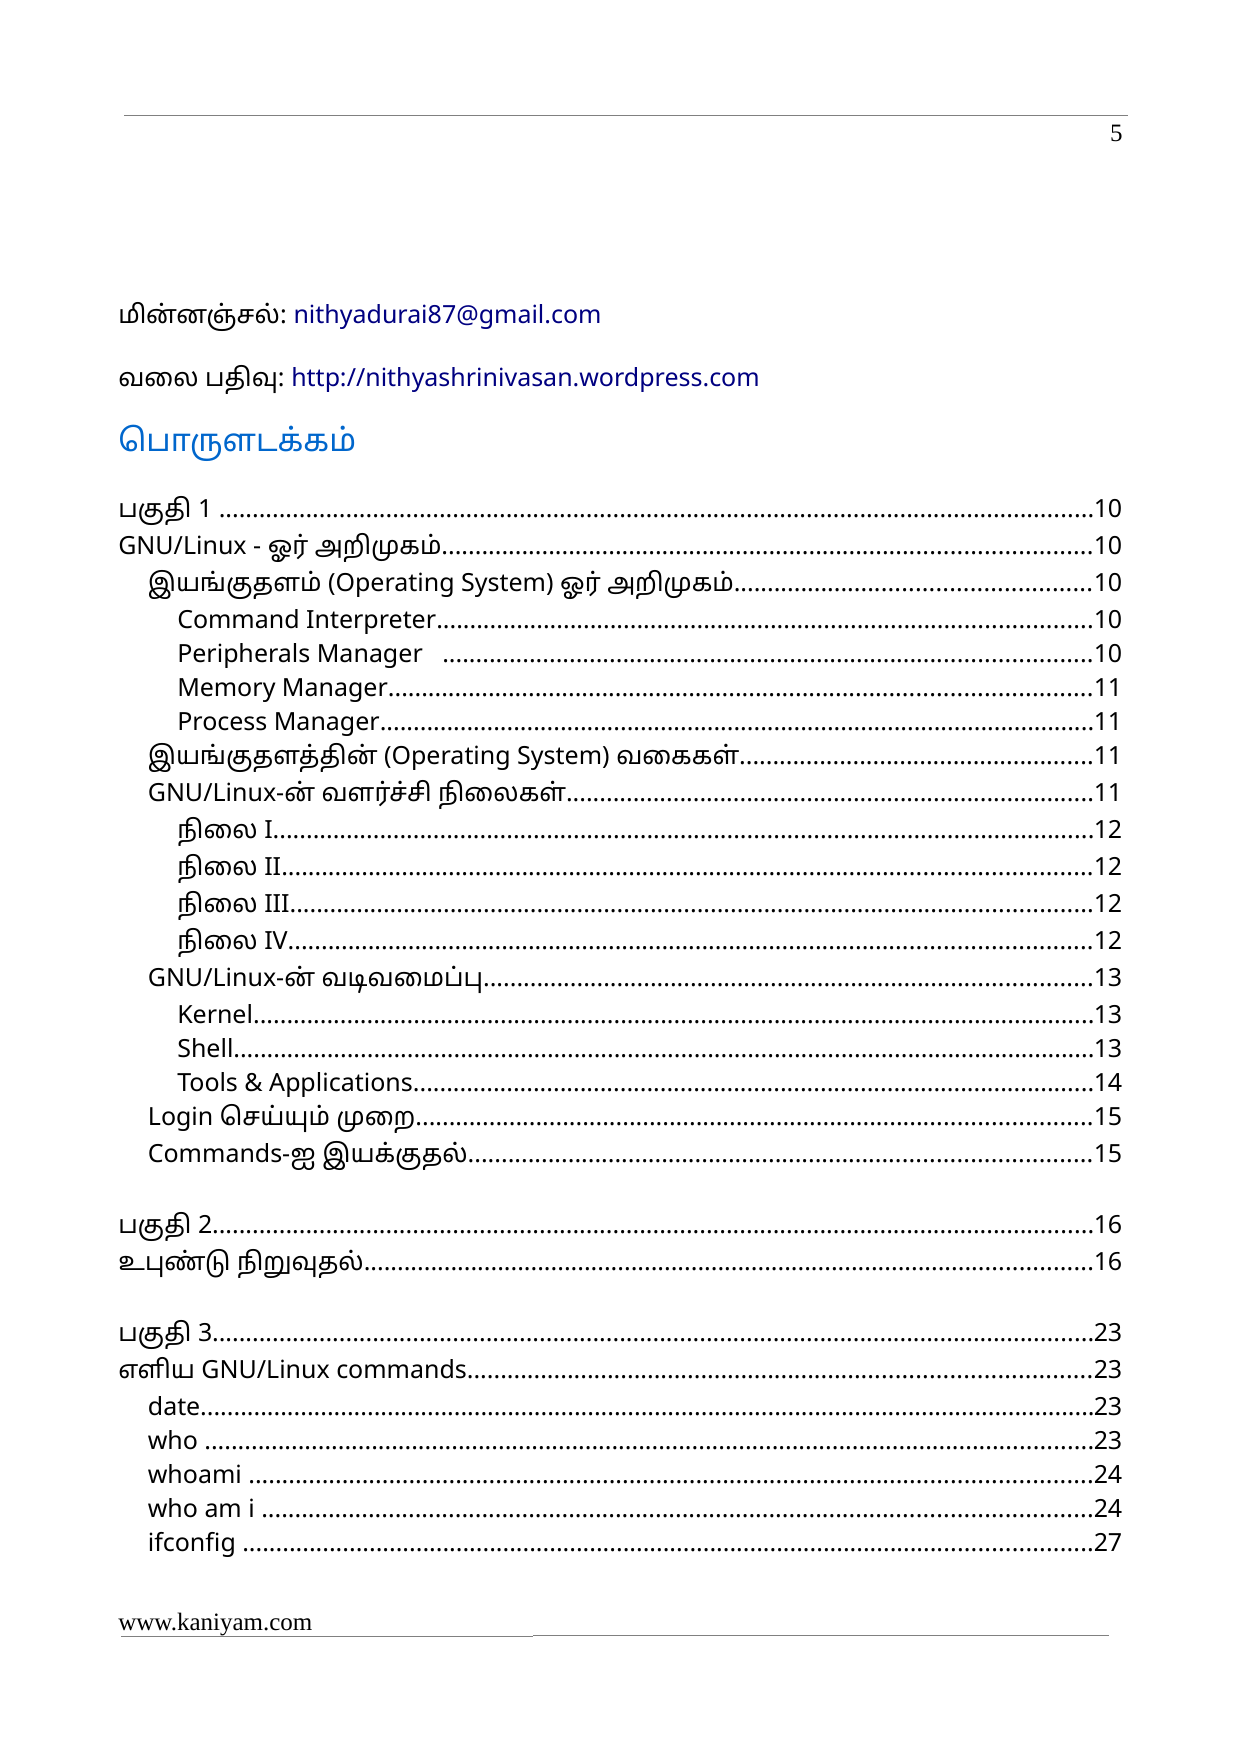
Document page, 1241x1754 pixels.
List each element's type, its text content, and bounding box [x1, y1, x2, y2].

text GNU/Linux-ன் வடிவமைப்பு 13 [148, 960, 1122, 997]
subtitle பொருளடக்கம் [118, 423, 1122, 464]
text Command Interpreter 10 [177, 602, 1122, 636]
text ifconfig 27 [148, 1525, 1122, 1559]
text whoami 24 [148, 1457, 1122, 1491]
text who am i 24 [148, 1491, 1122, 1525]
text GNU/Linux - ஓர் அறிமுகம் 10 [118, 528, 1122, 564]
text Memory Manager 11 [177, 670, 1122, 704]
text உபுண்டு நிறுவுதல் 16 [118, 1244, 1122, 1281]
text எளிய GNU/Linux commands 23 [118, 1352, 1122, 1389]
text நிலை IV 12 [177, 923, 1122, 960]
text வலை பதிவு: http://nithyashrinivasan.wordpress.com [118, 360, 1122, 397]
text நிலை II 12 [177, 849, 1122, 886]
text நிலை III 12 [177, 886, 1122, 923]
text Commands-ஐ இயக்குதல் 15 [148, 1136, 1122, 1173]
text Login செய்யும் முறை 15 [148, 1099, 1122, 1136]
text Process Manager 11 [177, 704, 1122, 738]
text நிலை I 12 [177, 812, 1122, 849]
text மின்னஞ்சல்: nithyadurai87@gmail.com [118, 296, 1122, 333]
text இயங்குதளம் (Operating System) ஓர் அறிமுகம் 10 [148, 564, 1122, 602]
text இயங்குதளத்தின் (Operating System) வகைகள் 11 [148, 738, 1122, 775]
text பகுதி 2 16 [118, 1207, 1122, 1244]
text பகுதி 1 10 [118, 491, 1122, 528]
text Tools & Applications 14 [177, 1065, 1122, 1099]
text who 23 [148, 1423, 1122, 1457]
text Kernel 13 [177, 997, 1122, 1031]
text Shell 13 [177, 1031, 1122, 1065]
text பகுதி 3 23 [118, 1315, 1122, 1352]
text Peripherals Manager 10 [177, 636, 1122, 670]
text GNU/Linux-ன் வளர்ச்சி நிலைகள் 11 [148, 775, 1122, 812]
text date 23 [148, 1389, 1122, 1423]
